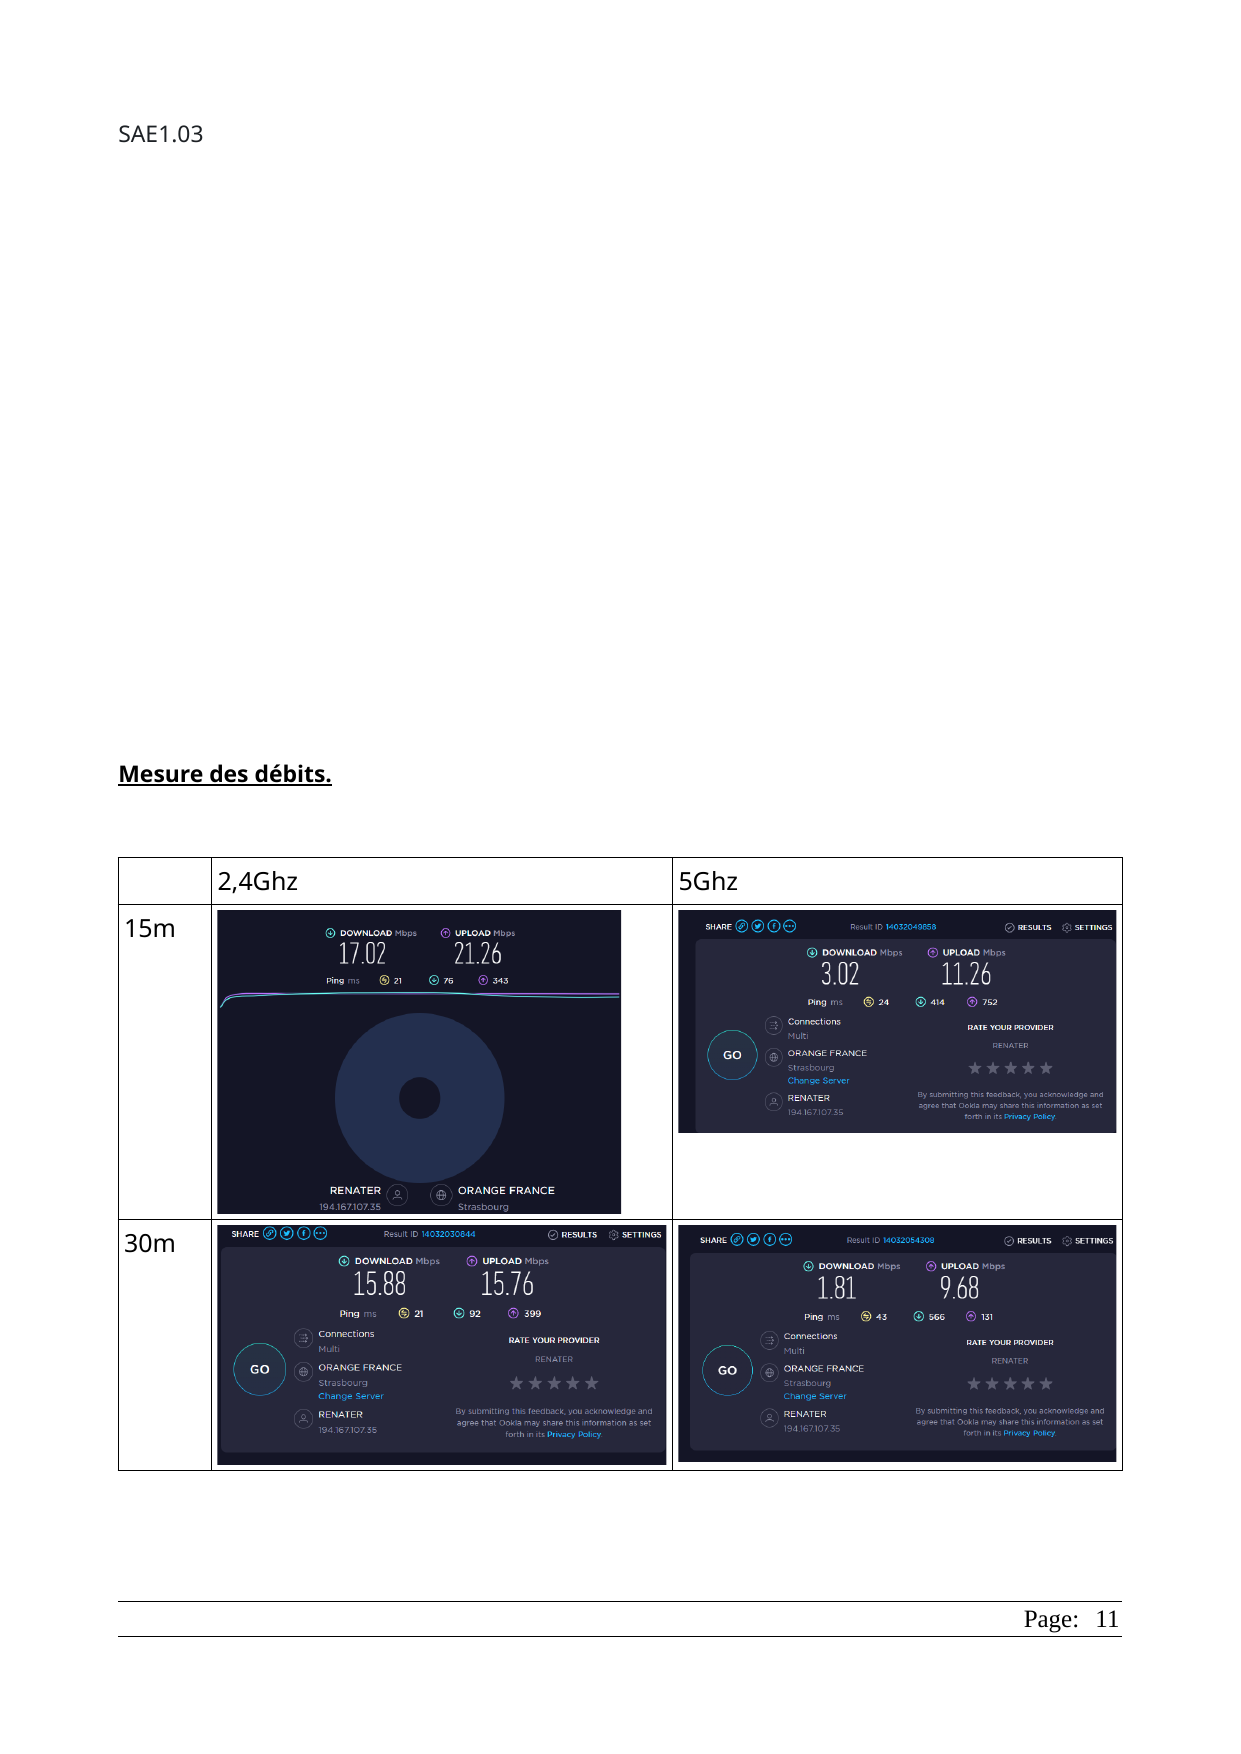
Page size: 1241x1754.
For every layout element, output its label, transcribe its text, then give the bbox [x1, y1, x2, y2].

picture [678, 910, 1009, 1133]
table_cell [212, 1220, 672, 1470]
picture [678, 1225, 1009, 1462]
table_cell 30m [119, 1220, 211, 1470]
table_header [119, 858, 211, 904]
table_cell [212, 905, 672, 1219]
picture [217, 1225, 560, 1465]
table_header 2,4Ghz [212, 858, 672, 904]
table_cell 15m [119, 905, 211, 1219]
table_cell [673, 905, 1122, 1219]
table_cell [673, 1220, 1122, 1470]
table_header 5Ghz [673, 858, 1122, 904]
text Mesure des débits. [118, 758, 1122, 789]
picture [218, 910, 526, 1214]
